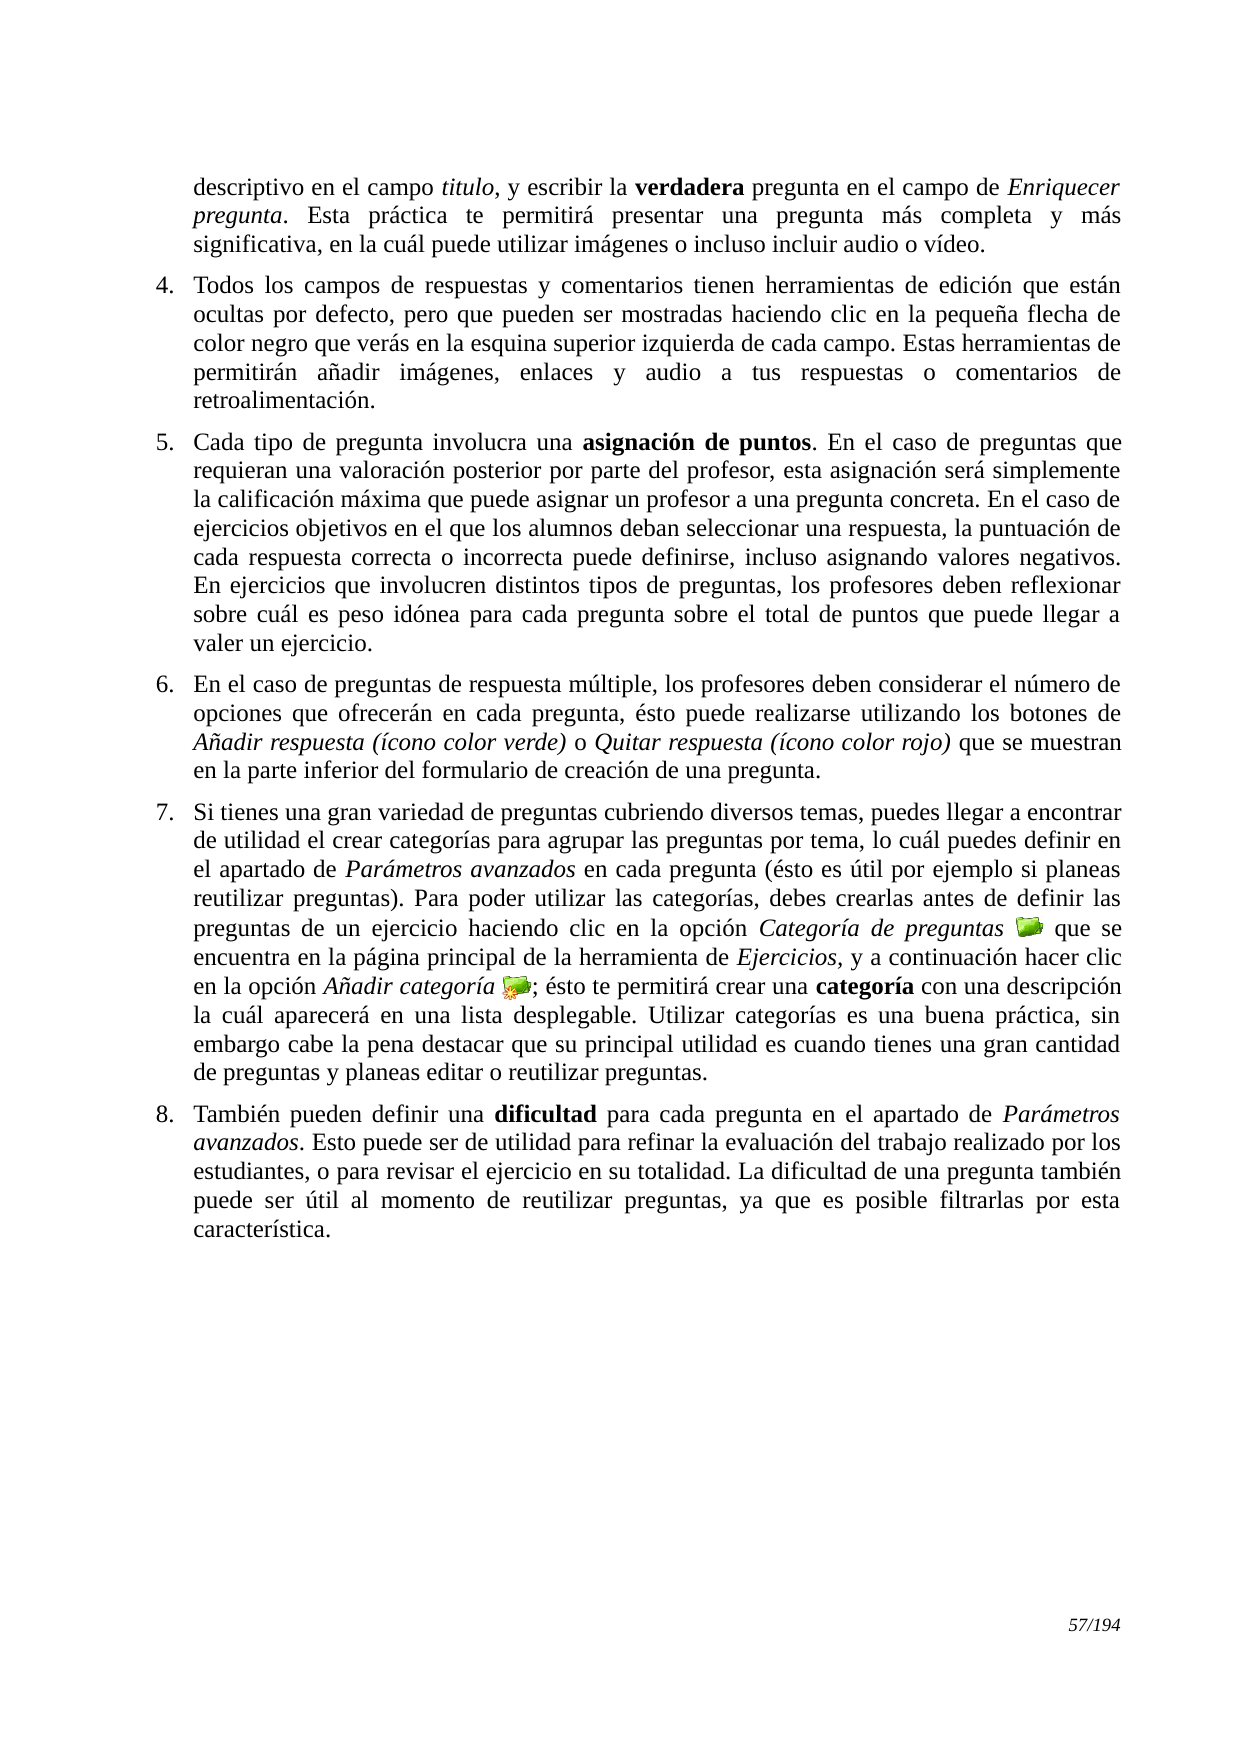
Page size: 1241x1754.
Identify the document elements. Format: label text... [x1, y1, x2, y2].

picture [1015, 911, 1044, 941]
list descriptivo en el campo titulo, y escribir la verdadera pregunta en el campo de Enriquecer pregunta. Esta práctica te permitirá presentar una pregunta más completa y más significativa, en la cuál puede utilizar imágenes o incluso incluir audio o vídeo. [156, 172, 1122, 258]
list Si tienes una gran variedad de preguntas cubriendo diversos temas, puedes llegar a encontrar de utilidad el crear categorías para agrupar las preguntas por tema, lo cuál puedes definir en el apartado de Parámetros avanzados en cada pregunta (ésto es útil por ejemplo si planeas reutilizar preguntas). Para poder utilizar las categorías, debes crearlas antes de definir las preguntas de un ejercicio haciendo clic en la opción Categoría de preguntas que se encuentra en la página principal de la herramienta de Ejercicios, y a continuación hacer clic en la opción Añadir categoría ; ésto te permitirá crear una categoría con una descripción la cuál aparecerá en una lista desplegable. Utilizar categorías es una buena práctica, sin embargo cabe la pena destacar que su principal utilidad es cuando tienes una gran cantidad de preguntas y planeas editar o reutilizar preguntas. [156, 797, 1122, 1086]
list En el caso de preguntas de respuesta múltiple, los profesores deben considerar el número de opciones que ofrecerán en cada pregunta, ésto puede realizarse utilizando los botones de Añadir respuesta (ícono color verde) o Quitar respuesta (ícono color rojo) que se muestran en la parte inferior del formulario de creación de una pregunta. [156, 669, 1122, 784]
list Cada tipo de pregunta involucra una asignación de puntos. En el caso de preguntas que requieran una valoración posterior por parte del profesor, esta asignación será simplemente la calificación máxima que puede asignar un profesor a una pregunta concreta. En el caso de ejercicios objetivos en el que los alumnos deban seleccionar una respuesta, la puntuación de cada respuesta correcta o incorrecta puede definirse, incluso asignando valores negativos. En ejercicios que involucren distintos tipos de preguntas, los profesores deben reflexionar sobre cuál es peso idónea para cada pregunta sobre el total de puntos que puede llegar a valer un ejercicio. [156, 427, 1122, 657]
picture [502, 970, 532, 1000]
list También pueden definir una dificultad para cada pregunta en el apartado de Parámetros avanzados. Esto puede ser de utilidad para refinar la evaluación del trabajo realizado por los estudiantes, o para revisar el ejercicio en su totalidad. La dificultad de una pregunta también puede ser útil al momento de reutilizar preguntas, ya que es posible filtrarlas por esta característica. [156, 1099, 1122, 1242]
list Todos los campos de respuestas y comentarios tienen herramientas de edición que están ocultas por defecto, pero que pueden ser mostradas haciendo clic en la pequeña flecha de color negro que verás en la esquina superior izquierda de cada campo. Estas herramientas de permitirán añadir imágenes, enlaces y audio a tus respuestas o comentarios de retroalimentación. [156, 270, 1122, 414]
